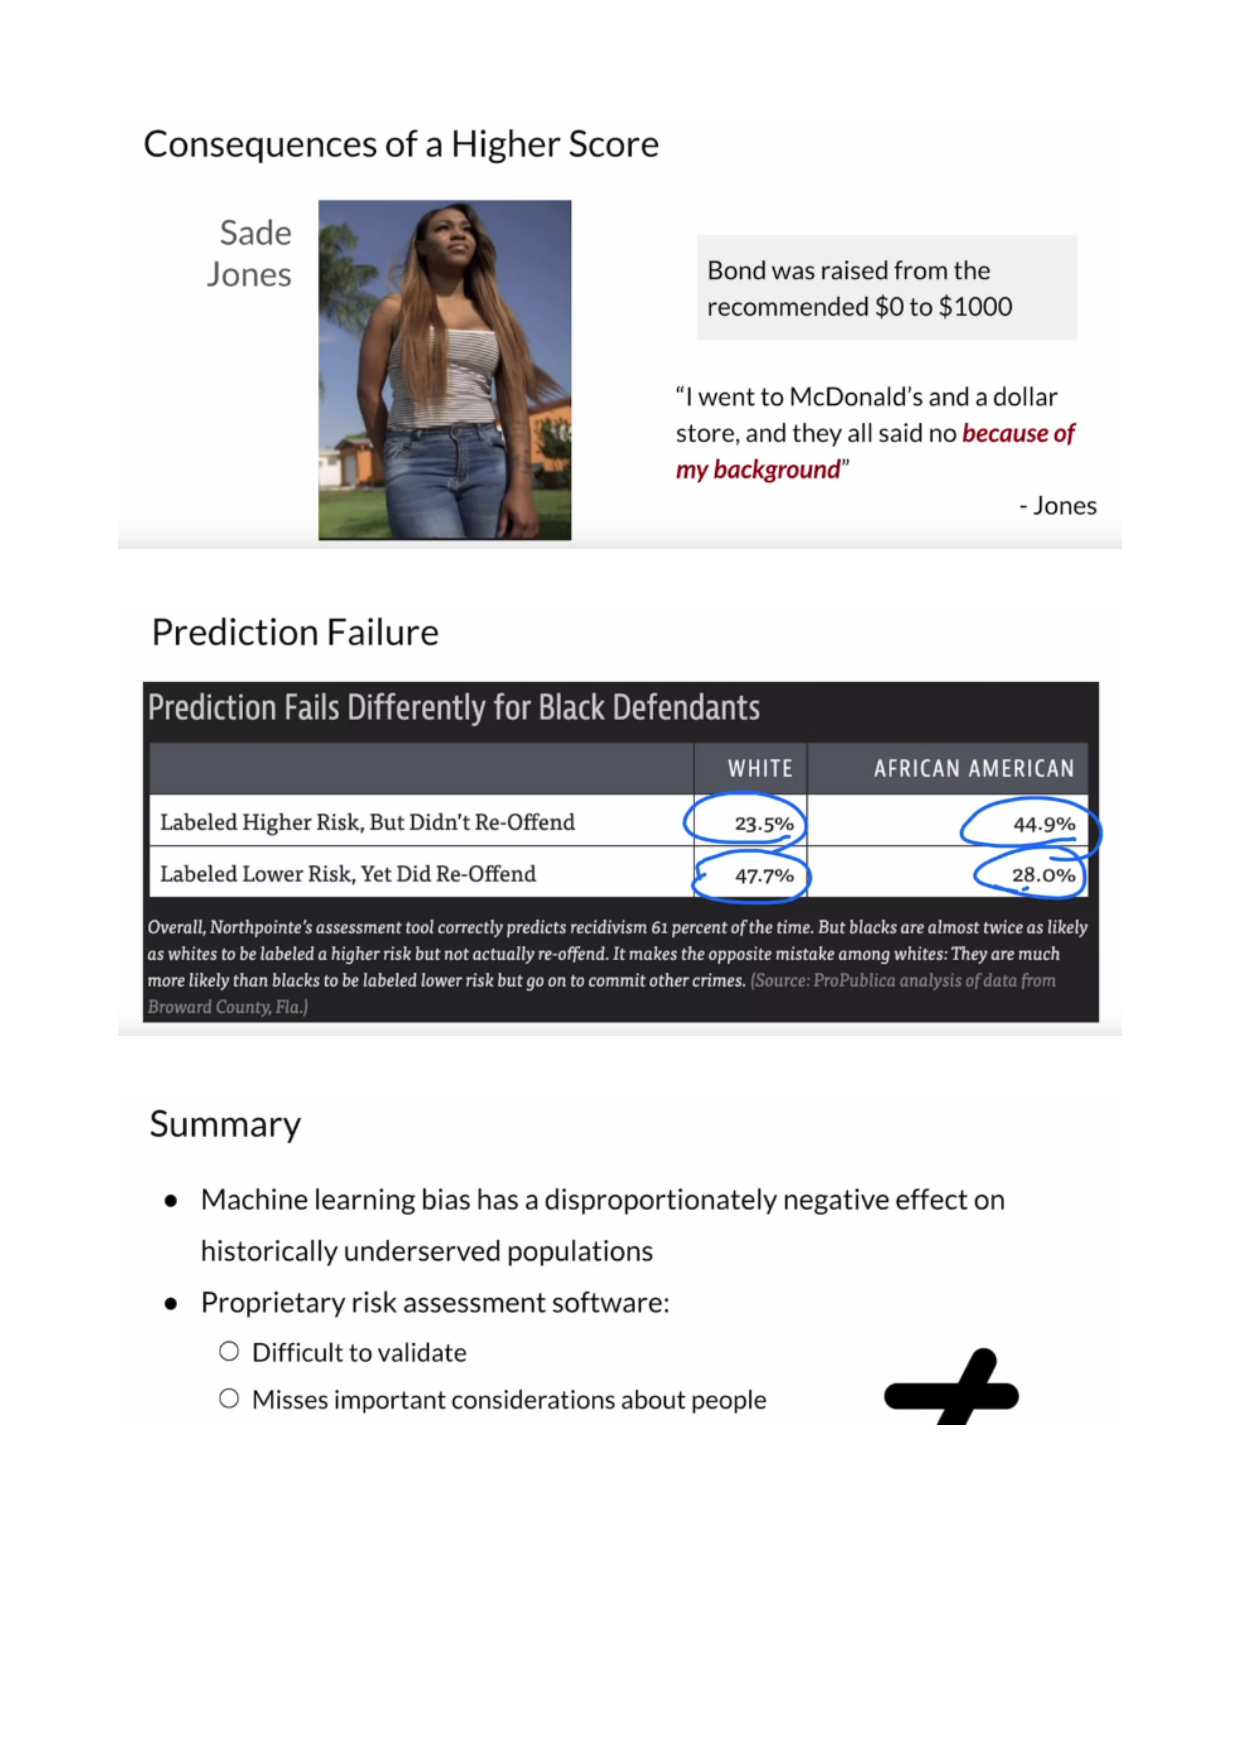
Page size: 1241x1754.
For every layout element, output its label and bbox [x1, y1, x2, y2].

picture [118, 605, 1123, 1036]
picture [118, 118, 1123, 549]
picture [118, 1093, 1123, 1425]
